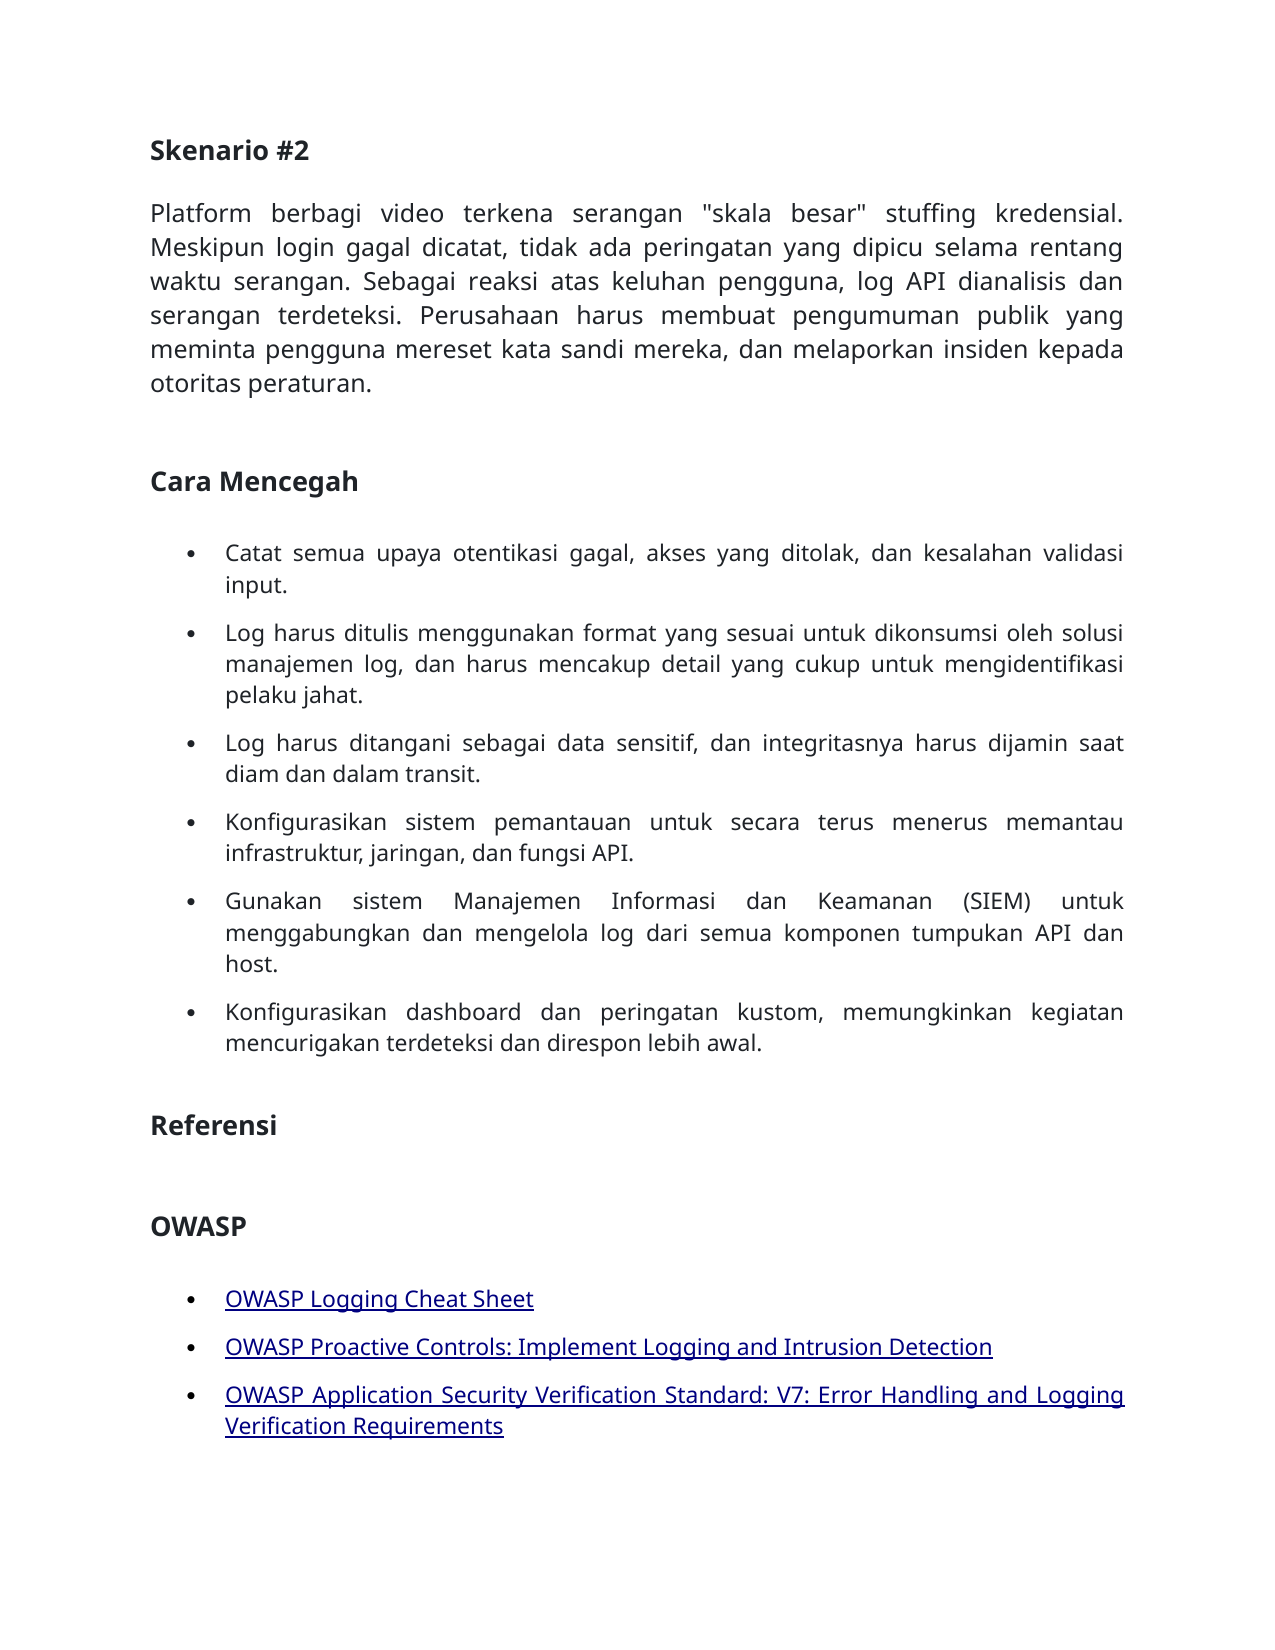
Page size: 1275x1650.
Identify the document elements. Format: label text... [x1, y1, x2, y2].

list OWASP Proactive Controls: Implement Logging and Intrusion Detection [187, 1331, 1125, 1362]
list Konfigurasikan dashboard dan peringatan kustom, memungkinkan kegiatan mencurigakan terdeteksi dan direspon lebih awal. [187, 996, 1125, 1058]
subtitle Referensi [150, 1106, 1125, 1143]
text Platform berbagi video terkena serangan "skala besar" stuffing kredensial. Meskipun login gagal dicatat, tidak ada peringatan yang dipicu selama rentang waktu serangan. Sebagai reaksi atas keluhan pengguna, log API dianalisis dan serangan terdeteksi. Perusahaan harus membuat pengumuman publik yang meminta pengguna mereset kata sandi mereka, dan melaporkan insiden kepada otoritas peraturan. [150, 196, 1125, 400]
list OWASP Application Security Verification Standard: V7: Error Handling and Logging Verification Requirements [187, 1378, 1125, 1441]
subtitle OWASP [150, 1208, 1125, 1245]
list Gunakan sistem Manajemen Informasi dan Keamanan (SIEM) untuk menggabungkan dan mengelola log dari semua komponen tumpukan API dan host. [187, 885, 1125, 979]
list OWASP Logging Cheat Sheet [187, 1283, 1125, 1314]
subtitle Skenario #2 [150, 131, 1125, 168]
list Catat semua upaya otentikasi gagal, akses yang ditolak, dan kesalahan validasi input. [187, 537, 1125, 600]
list Log harus ditulis menggunakan format yang sesuai untuk dikonsumsi oleh solusi manajemen log, dan harus mencakup detail yang cukup untuk mengidentifikasi pelaku jahat. [187, 616, 1125, 710]
list Log harus ditangani sebagai data sensitif, dan integritasnya harus dijamin saat diam dan dalam transit. [187, 727, 1125, 789]
subtitle Cara Mencegah [150, 462, 1125, 499]
list Konfigurasikan sistem pemantauan untuk secara terus menerus memantau infrastruktur, jaringan, dan fungsi API. [187, 806, 1125, 868]
